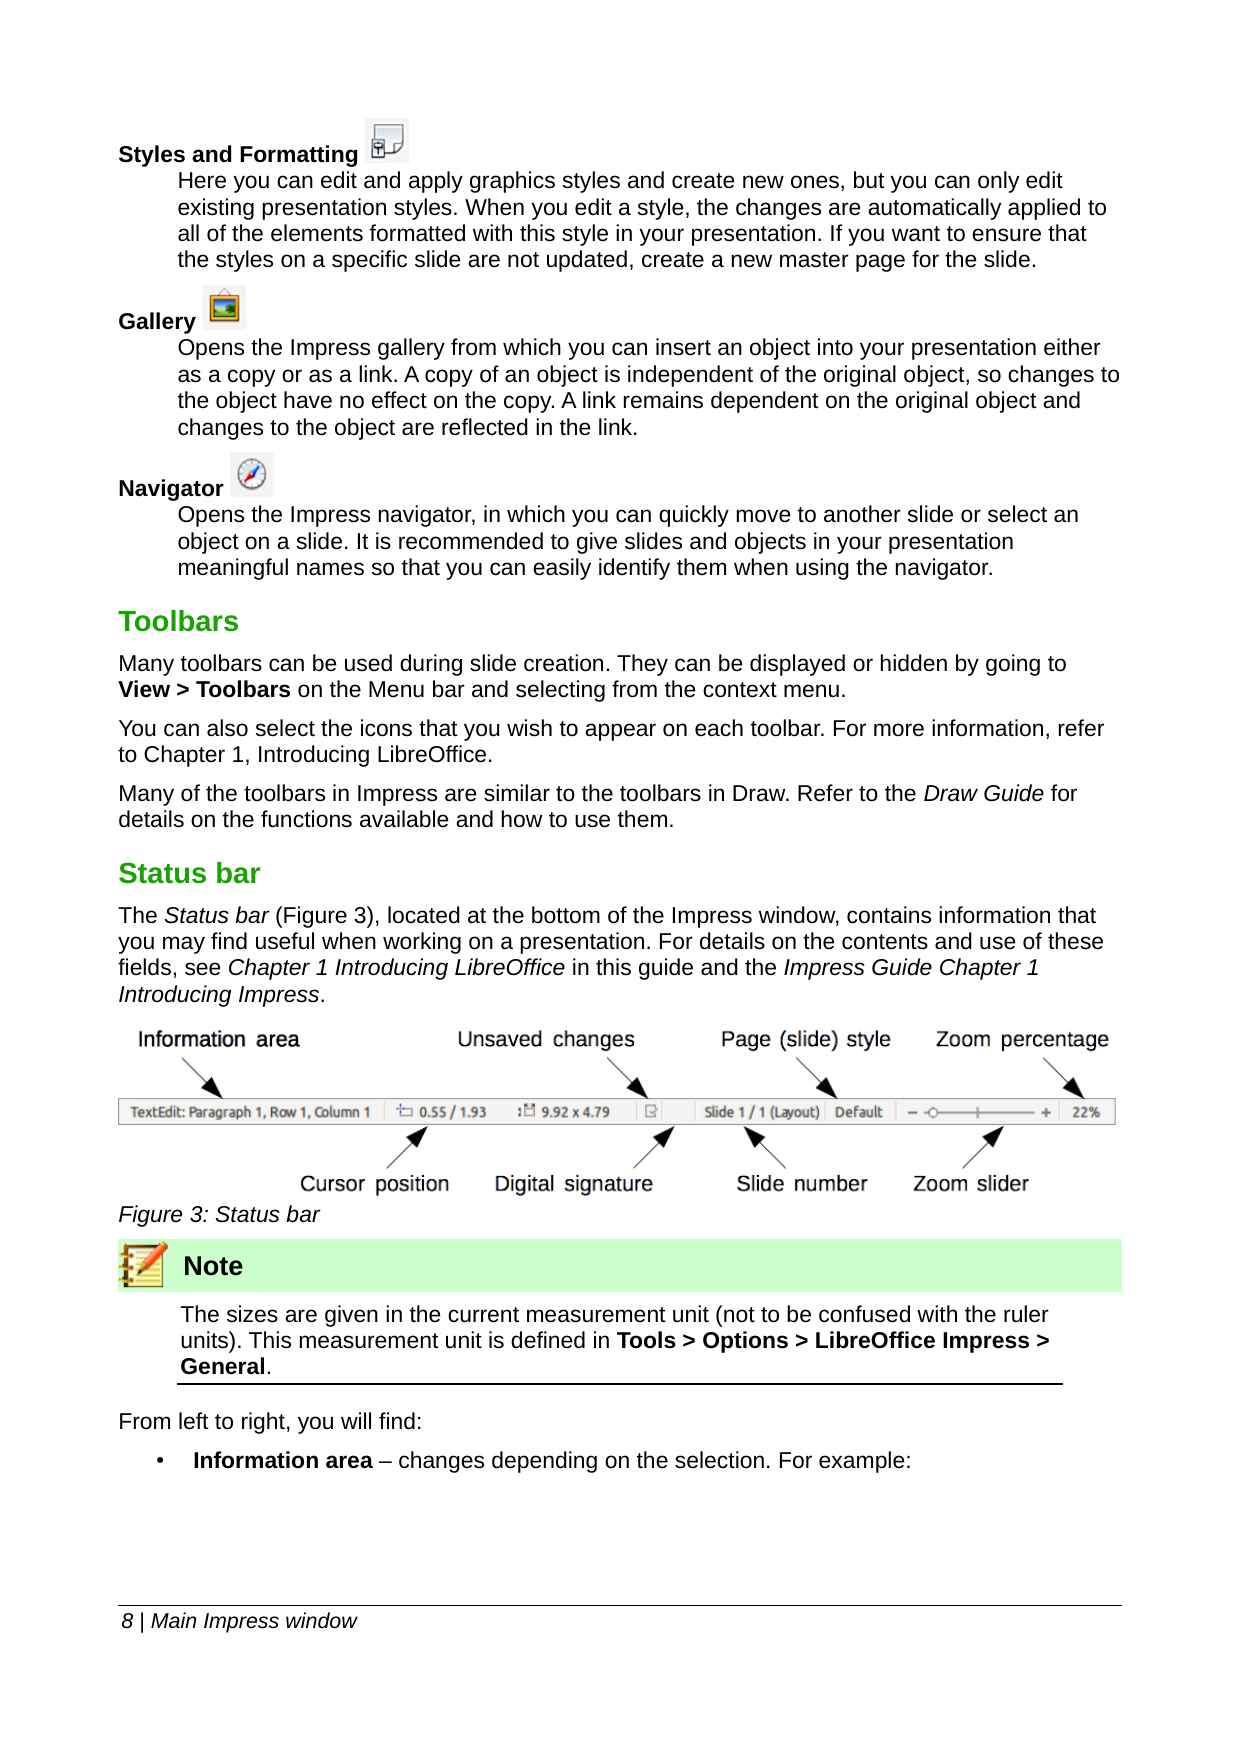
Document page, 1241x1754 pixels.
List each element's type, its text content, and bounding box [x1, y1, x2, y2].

text Figure 3: Status bar [118, 1202, 1122, 1227]
picture [365, 118, 410, 163]
text Navigator [118, 452, 1122, 501]
picture [119, 1240, 170, 1291]
text Many of the toolbars in Impress are similar to the toolbars in Draw. Refer to the Draw Guide for details on the functions available and how to use them. [118, 780, 1122, 833]
text Many toolbars can be used during slide creation. They can be displayed or hidden by going to View > Toolbars on the Menu bar and selecting from the context menu. [118, 649, 1122, 702]
list Information area – changes depending on the selection. For example: [156, 1447, 1122, 1473]
list From left to right, you will find: [118, 1408, 1122, 1435]
subtitle Note [118, 1239, 1122, 1292]
subtitle Toolbars [118, 604, 1122, 638]
text Gallery [118, 285, 1122, 334]
picture [118, 1019, 1123, 1202]
subtitle Status bar [118, 856, 1122, 890]
text You can also select the icons that you wish to appear on each toolbar. For more information, refer to Chapter 1, Introducing LibreOffice. [118, 715, 1122, 767]
picture [202, 285, 247, 330]
text Styles and Formatting [118, 118, 1122, 167]
text The Status bar (Figure 3), located at the bottom of the Impress window, contains information that you may find useful when working on a presentation. For details on the contents and use of these fields, see Chapter 1 Introducing LibreOffice in this guide and the Impress Guide Chapter 1 Introducing Impress. [118, 902, 1122, 1007]
text Opens the Impress gallery from which you can insert an object into your presentation either as a copy or as a link. A copy of an object is independent of the original object, so changes to the object have no effect on the copy. A link remains dependent on the original object and changes to the object are reflected in the link. [177, 334, 1122, 440]
text Opens the Impress navigator, in which you can quickly move to another slide or select an object on a slide. It is recommended to give slides and objects in your presentation meaningful names so that you can easily identify them when using the navigator. [177, 501, 1122, 581]
text The sizes are given in the current measurement unit (not to be confused with the ruler units). This measurement unit is defined in Tools > Options > LibreOffice Impress > General. [177, 1297, 1063, 1383]
text Here you can edit and apply graphics styles and create new ones, but you can only edit existing presentation styles. When you edit a style, the changes are automatically applied to all of the elements formatted with this style in your presentation. If you want to ensure that the styles on a specific slide are not updated, create a new master page for the slide. [177, 167, 1122, 273]
picture [230, 452, 275, 497]
